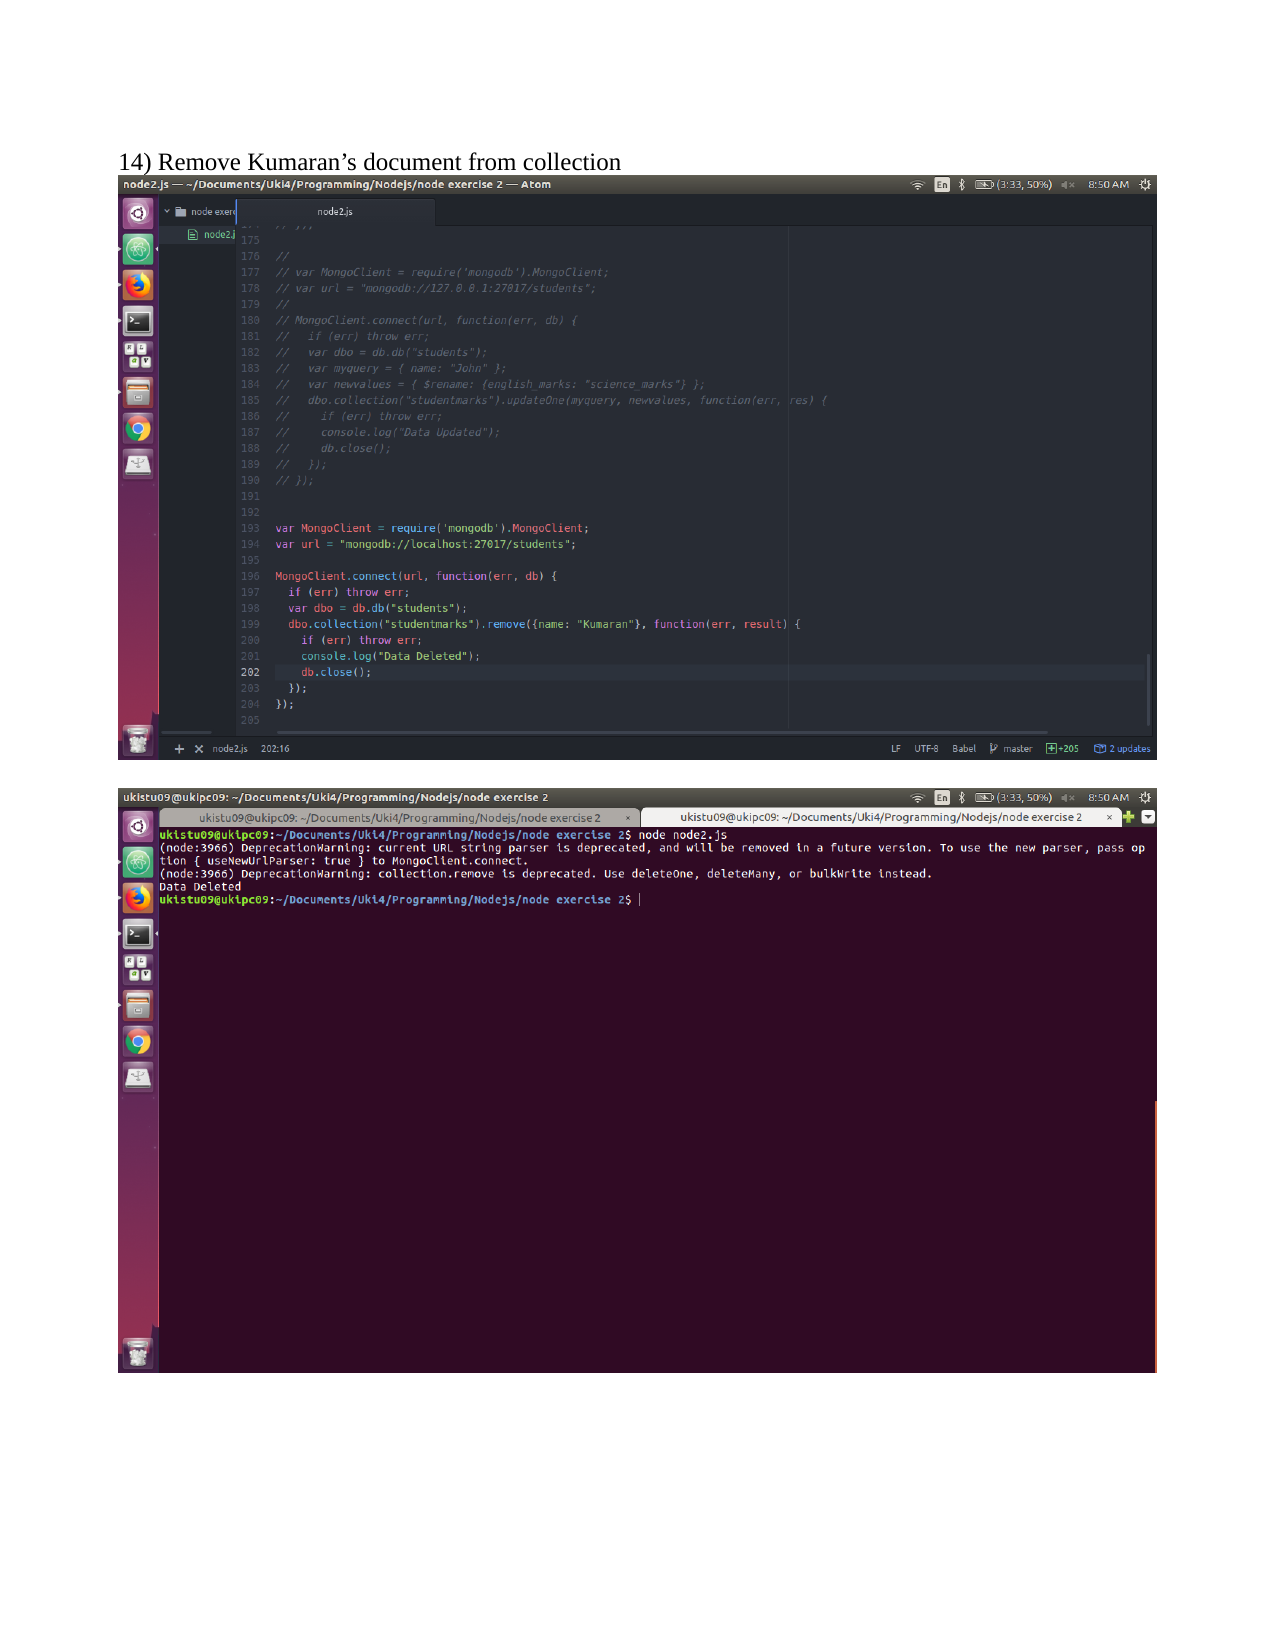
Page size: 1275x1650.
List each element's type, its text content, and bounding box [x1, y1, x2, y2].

picture [118, 788, 1157, 1373]
picture [118, 175, 1157, 760]
text 14) Remove Kumaran’s document from collection [118, 147, 1157, 175]
